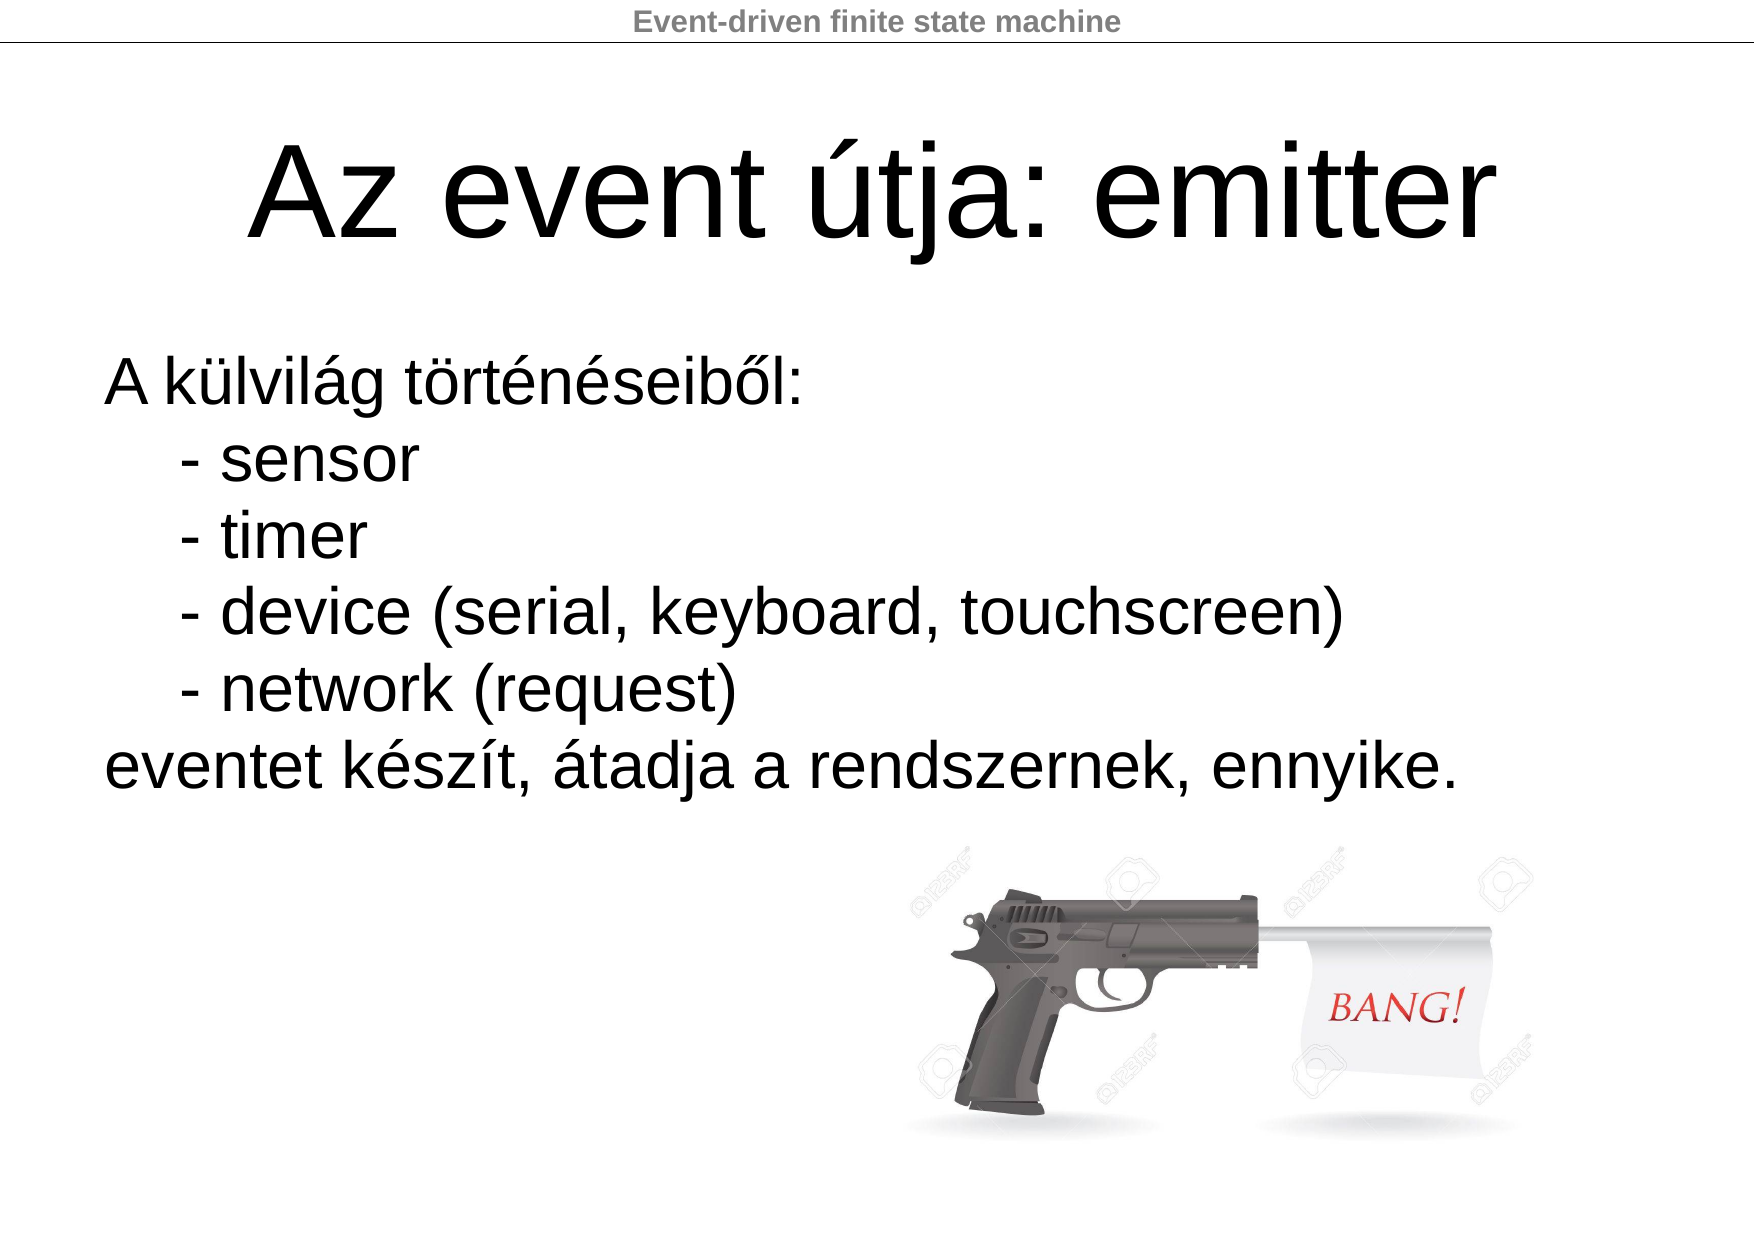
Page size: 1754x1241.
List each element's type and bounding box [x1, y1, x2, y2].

picture [892, 830, 1552, 1174]
